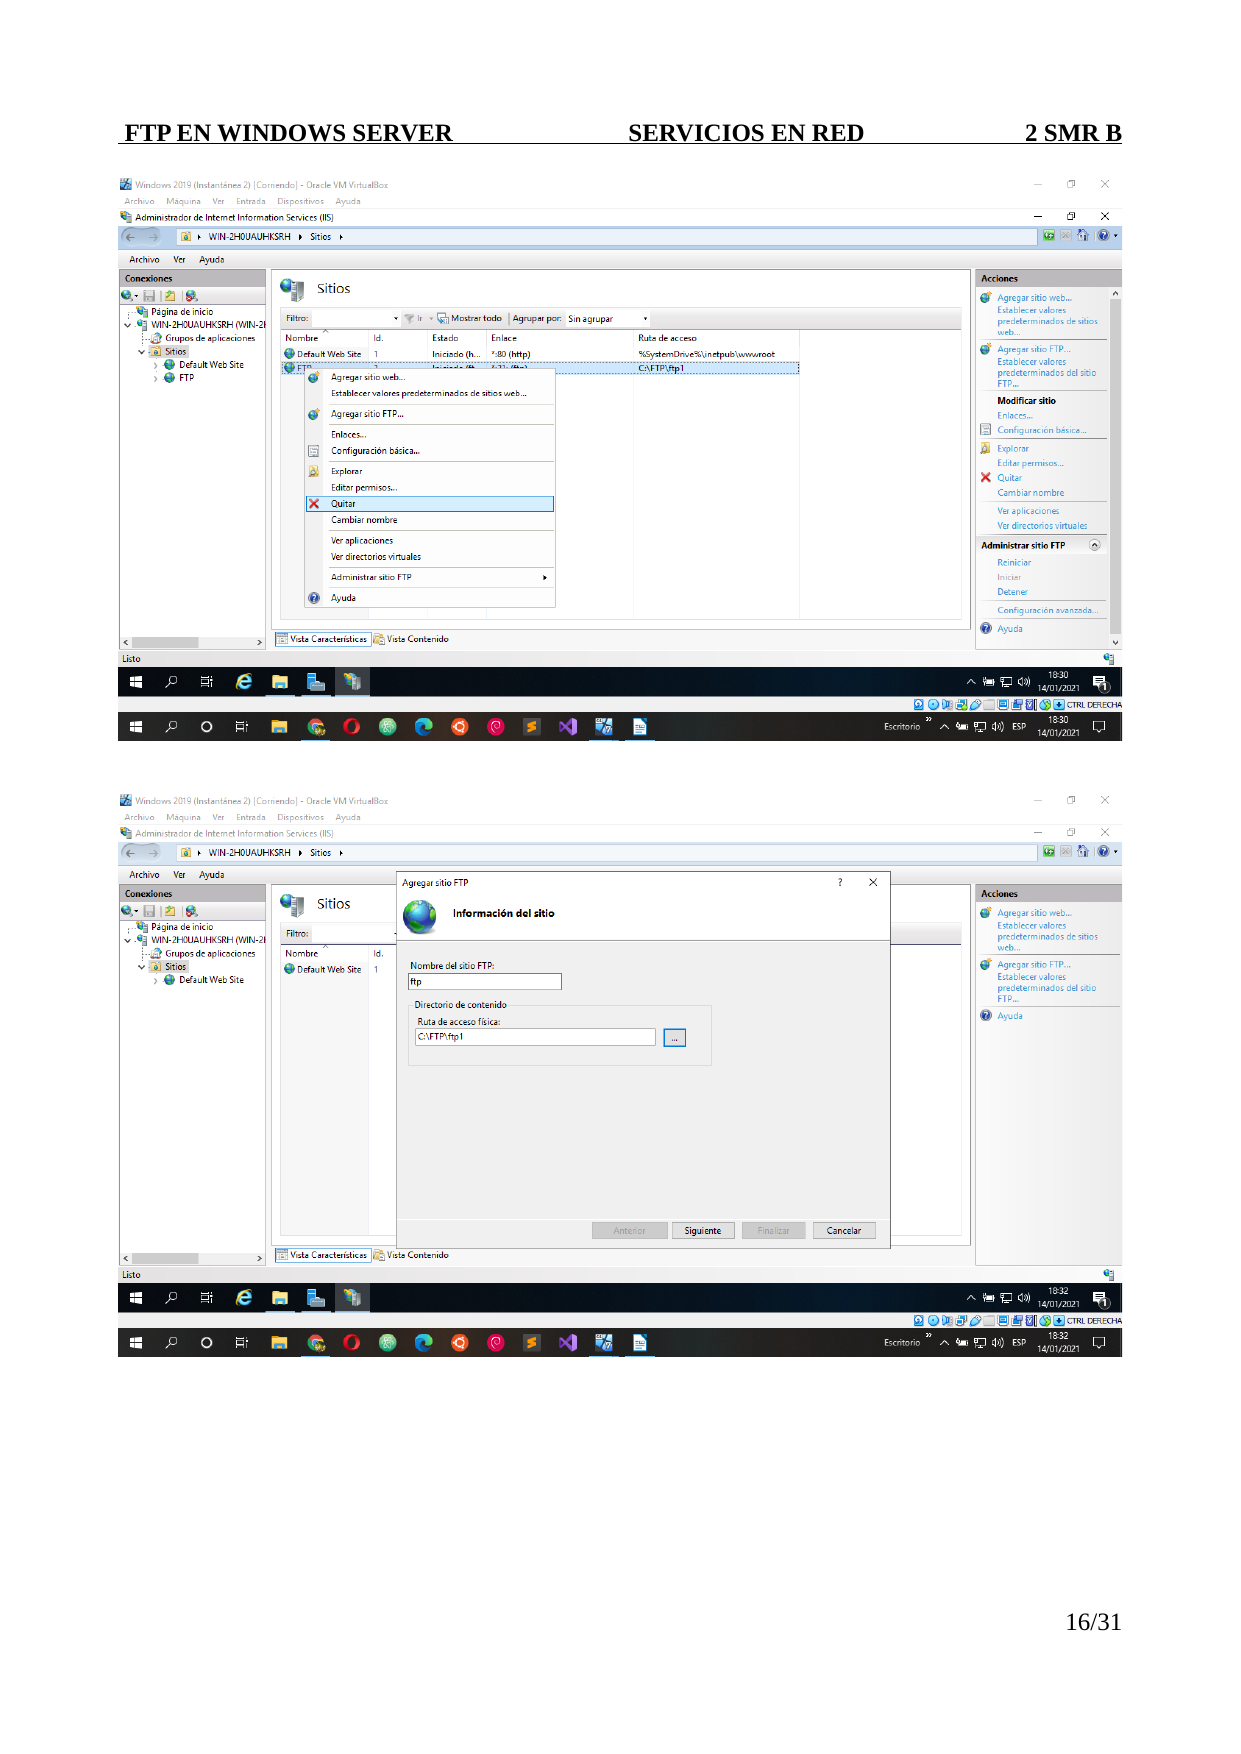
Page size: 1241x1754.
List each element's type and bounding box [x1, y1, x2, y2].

picture [118, 792, 1123, 1357]
picture [118, 176, 1123, 741]
